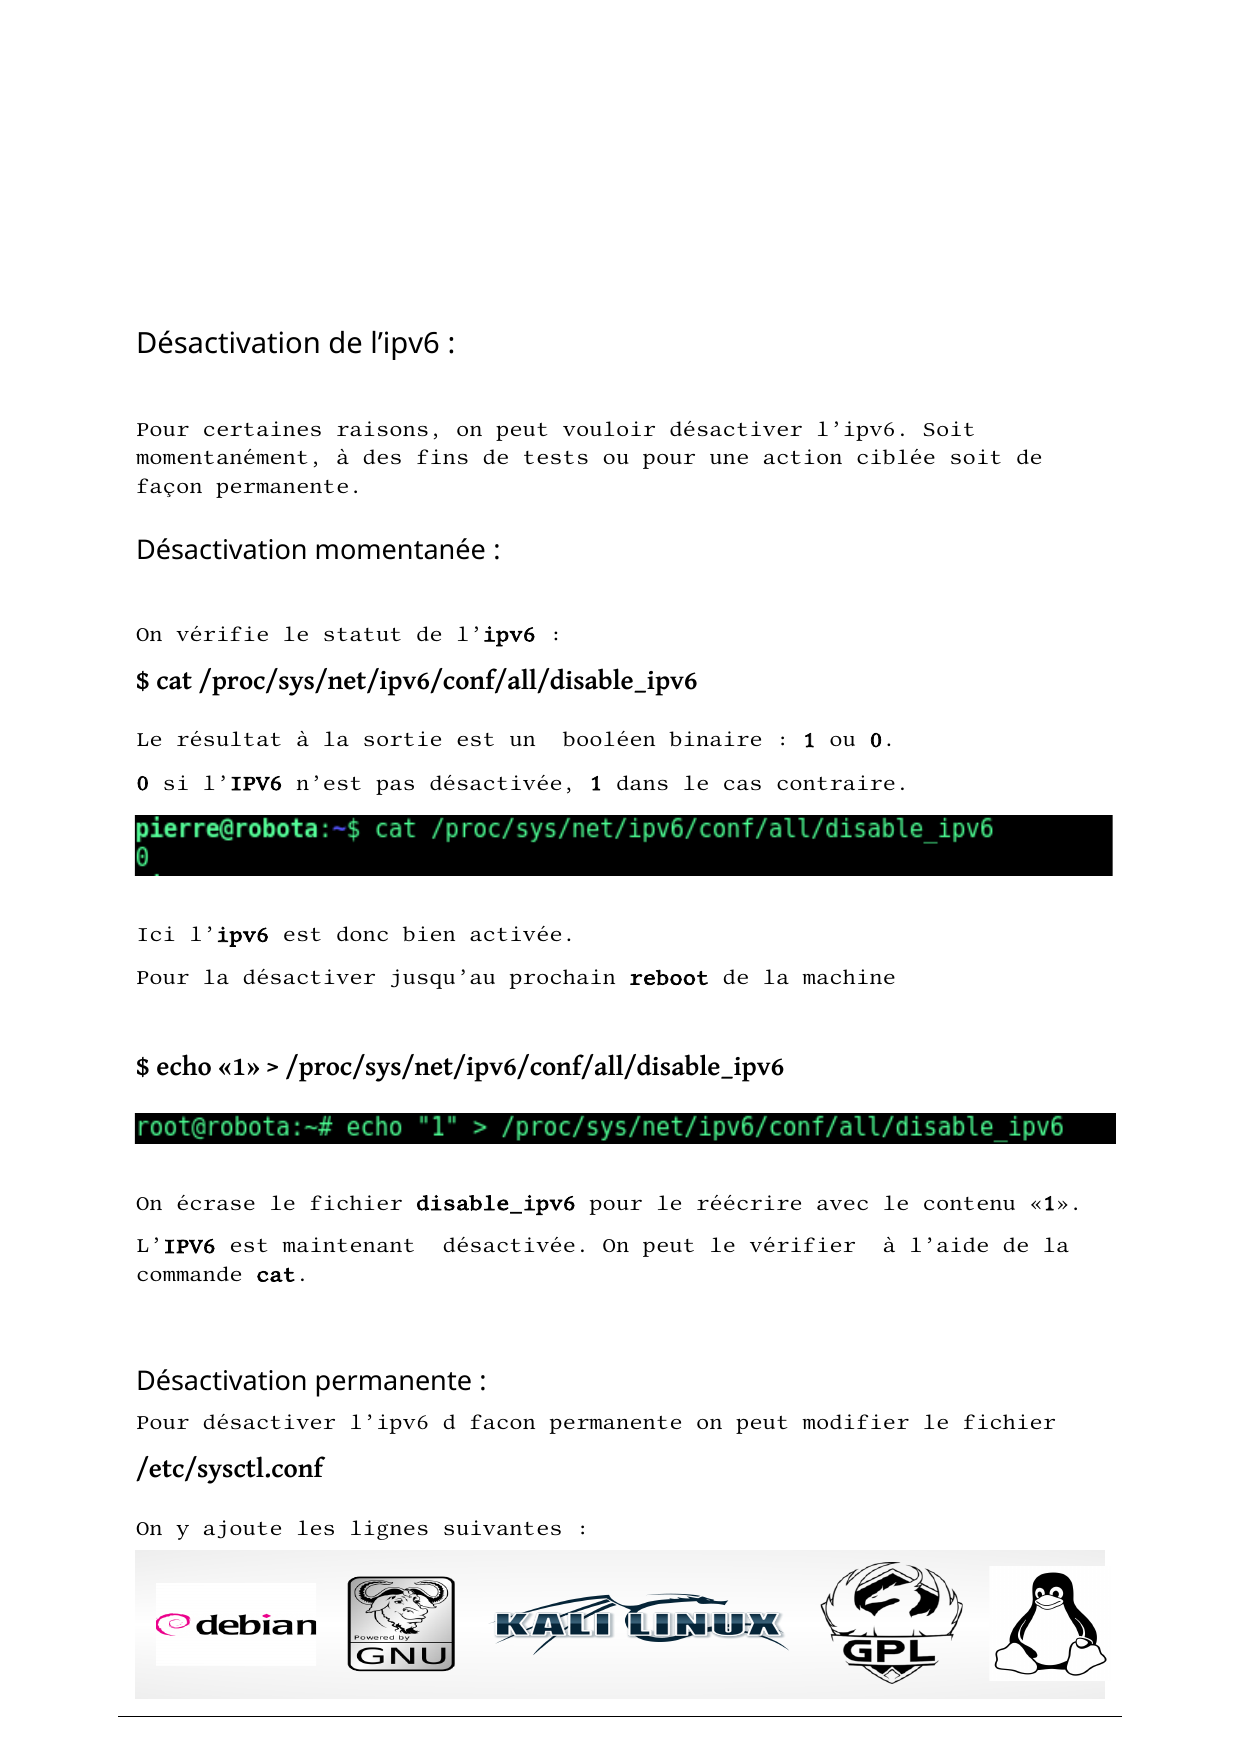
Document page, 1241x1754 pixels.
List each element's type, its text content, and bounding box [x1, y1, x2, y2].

text Le résultat à la sortie est un booléen binaire : 1 ou 0. [136, 728, 1104, 752]
picture [134, 815, 1113, 876]
text Ici l’ipv6 est donc bien activée. [136, 923, 1104, 947]
text On vérifie le statut de l’ipv6 : [136, 622, 1104, 646]
text On écrase le fichier disable_ipv6 pour le réécrire avec le contenu «1». [136, 1191, 1104, 1215]
text Pour la désactiver jusqu’au prochain reboot de la machine [136, 966, 1104, 990]
picture [341, 1573, 460, 1674]
text Pour certaines raisons, on peut vouloir désactiver l’ipv6. Soit momentanément, à des fins de tests ou pour une action ciblée soit de façon permanente. [136, 418, 1104, 498]
text /etc/sysctl.conf [136, 1454, 1104, 1485]
text On y ajoute les lignes suivantes : [136, 1516, 1104, 1540]
picture [156, 1583, 317, 1666]
text 0 si l’IPV6 n’est pas désactivée, 1 dans le cas contraire. [136, 771, 1104, 795]
picture [989, 1566, 1112, 1681]
text L’IPV6 est maintenant désactivée. On peut le vérifier à l’aide de la commande cat. [136, 1234, 1104, 1286]
subtitle Désactivation momentanée : [136, 530, 1104, 567]
picture [476, 1579, 799, 1670]
subtitle Désactivation de l’ipv6 : [136, 322, 1104, 362]
text $ echo «1» > /proc/sys/net/ipv6/conf/all/disable_ipv6 [136, 1052, 1104, 1083]
text $ cat /proc/sys/net/ipv6/conf/all/disable_ipv6 [136, 666, 1104, 697]
picture [134, 1113, 1116, 1144]
subtitle Désactivation permanente : [136, 1361, 1104, 1398]
text Pour désactiver l’ipv6 d facon permanente on peut modifier le fichier [136, 1411, 1104, 1434]
picture [820, 1562, 963, 1684]
